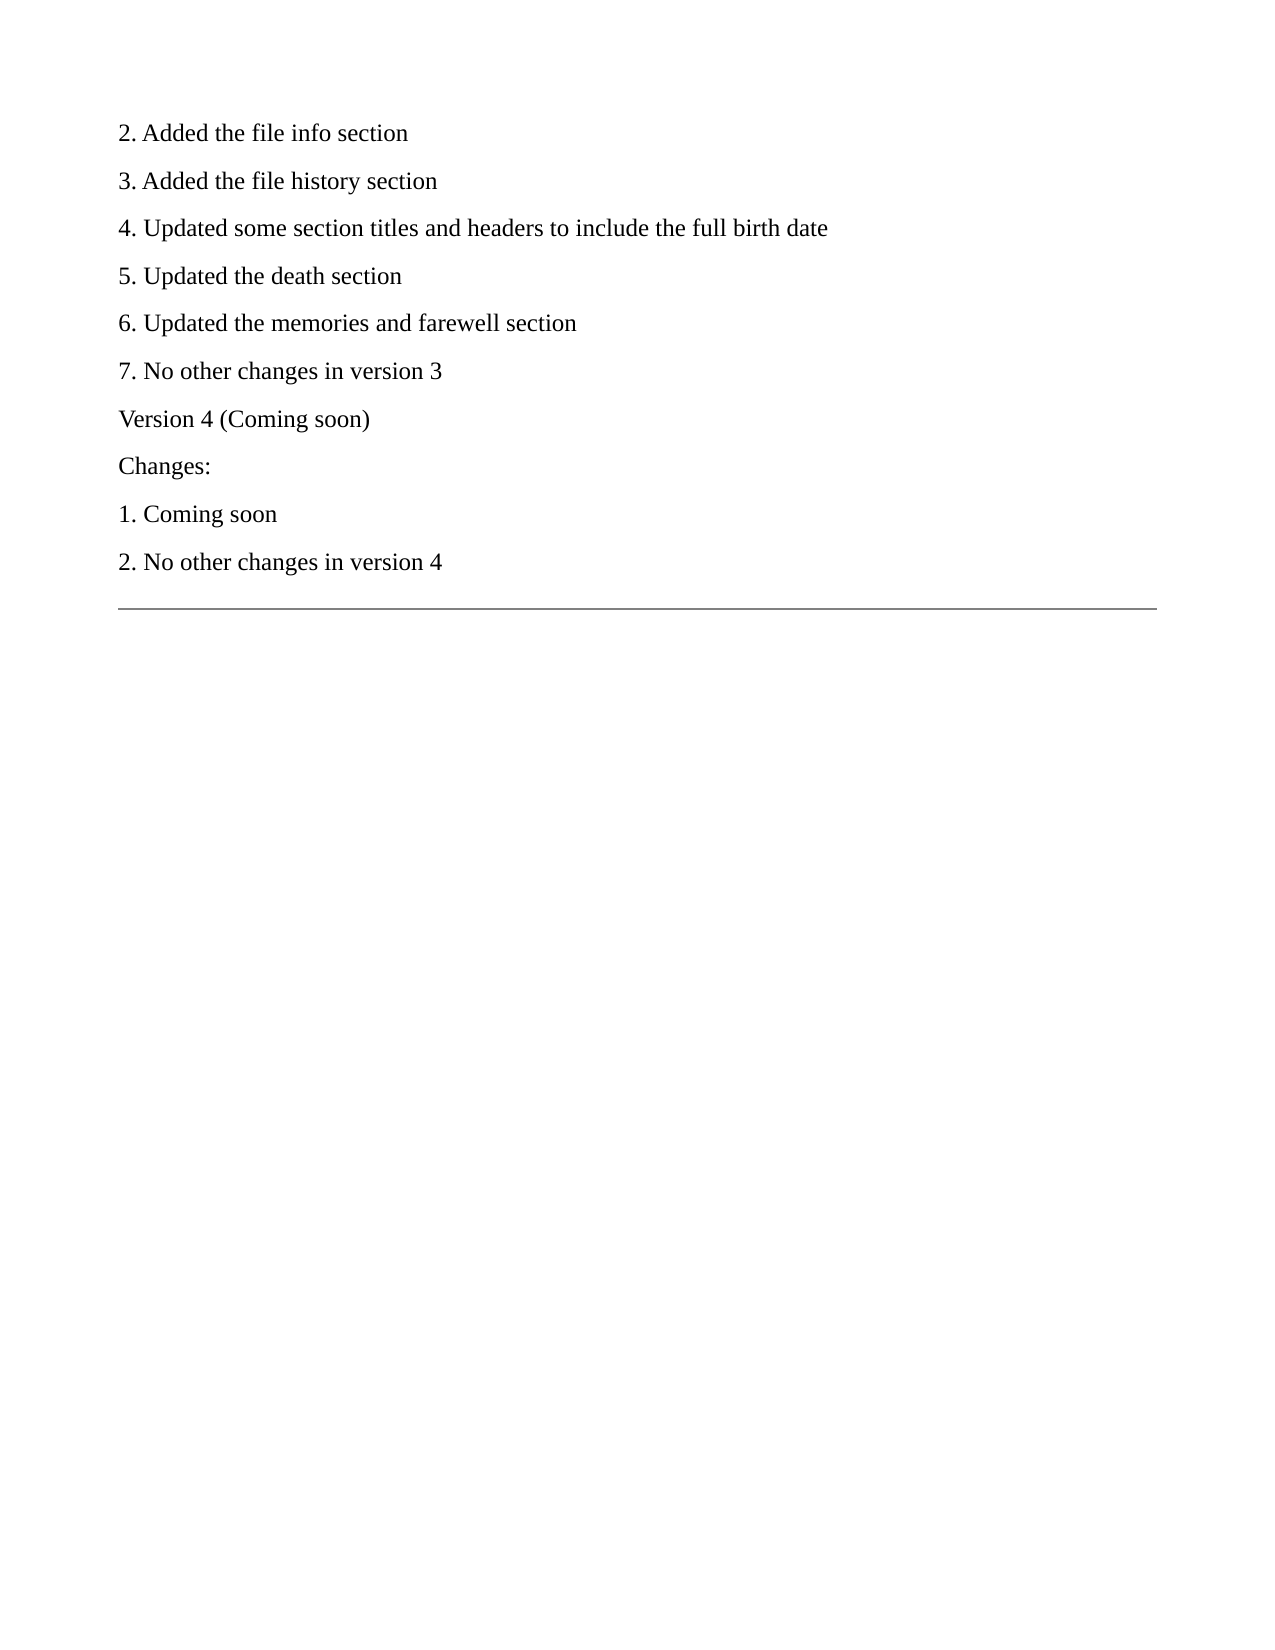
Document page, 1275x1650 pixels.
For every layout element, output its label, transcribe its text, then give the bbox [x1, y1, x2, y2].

text Changes: [118, 451, 1157, 480]
text 4. Updated some section titles and headers to include the full birth date [118, 213, 1157, 242]
text 3. Added the file history section [118, 166, 1157, 194]
text 1. Coming soon [118, 499, 1157, 528]
text 7. No other changes in version 3 [118, 356, 1157, 385]
text 2. No other changes in version 4 [118, 547, 1157, 575]
text 5. Updated the death section [118, 261, 1157, 290]
text 6. Updated the memories and farewell section [118, 308, 1157, 337]
text 2. Added the file info section [118, 118, 1157, 147]
text Version 4 (Coming soon) [118, 404, 1157, 432]
